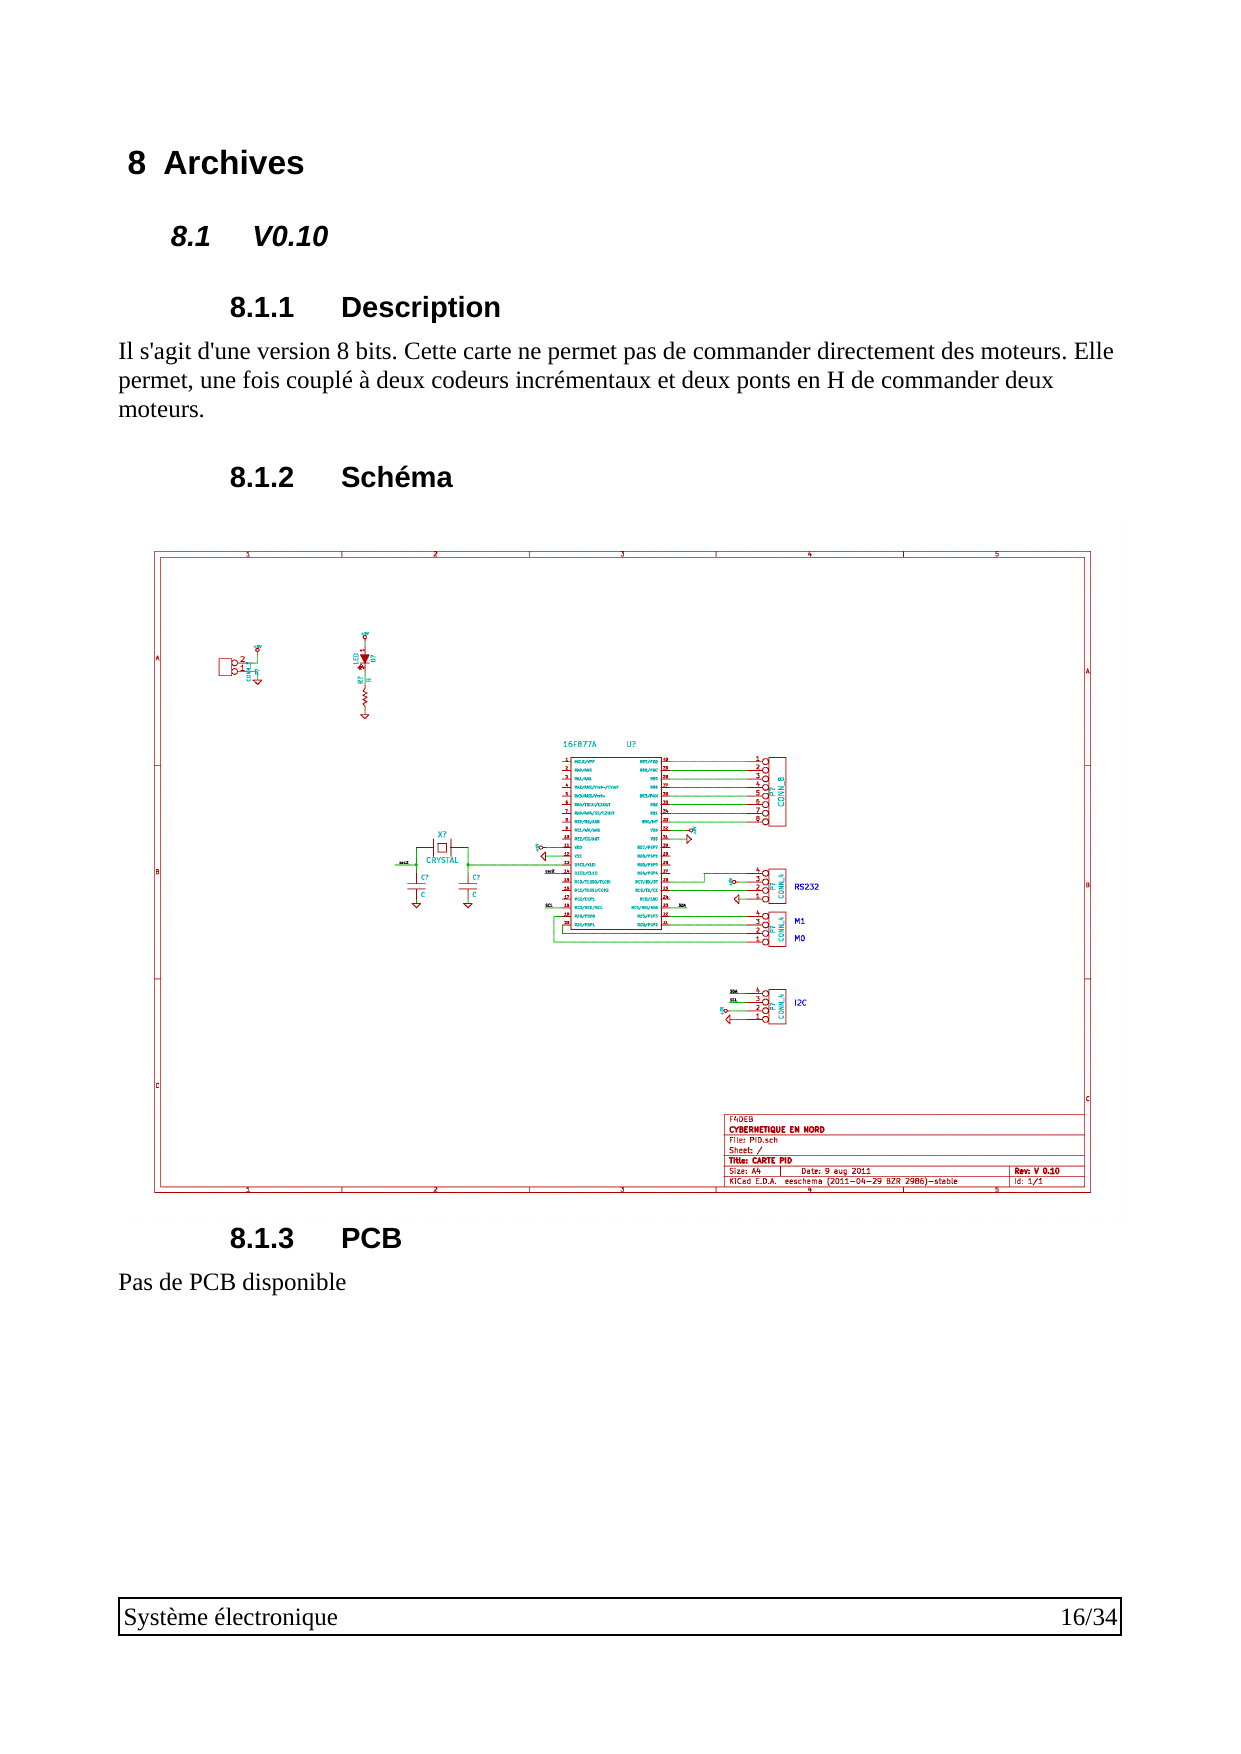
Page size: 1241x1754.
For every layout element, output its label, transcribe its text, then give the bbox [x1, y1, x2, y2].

subtitle Archives [118, 143, 1122, 182]
subtitle PCB [193, 1219, 1122, 1255]
subtitle V0.10 [162, 219, 1122, 253]
text Pas de PCB disponible [118, 1267, 1122, 1296]
subtitle Schéma [193, 460, 1122, 494]
subtitle Description [193, 290, 1122, 324]
text Il s'agit d'une version 8 bits. Cette carte ne permet pas de commander directement des moteurs. Elle permet, une fois couplé à deux codeurs incrémentaux et deux ponts en H de commander deux moteurs. [118, 336, 1122, 423]
